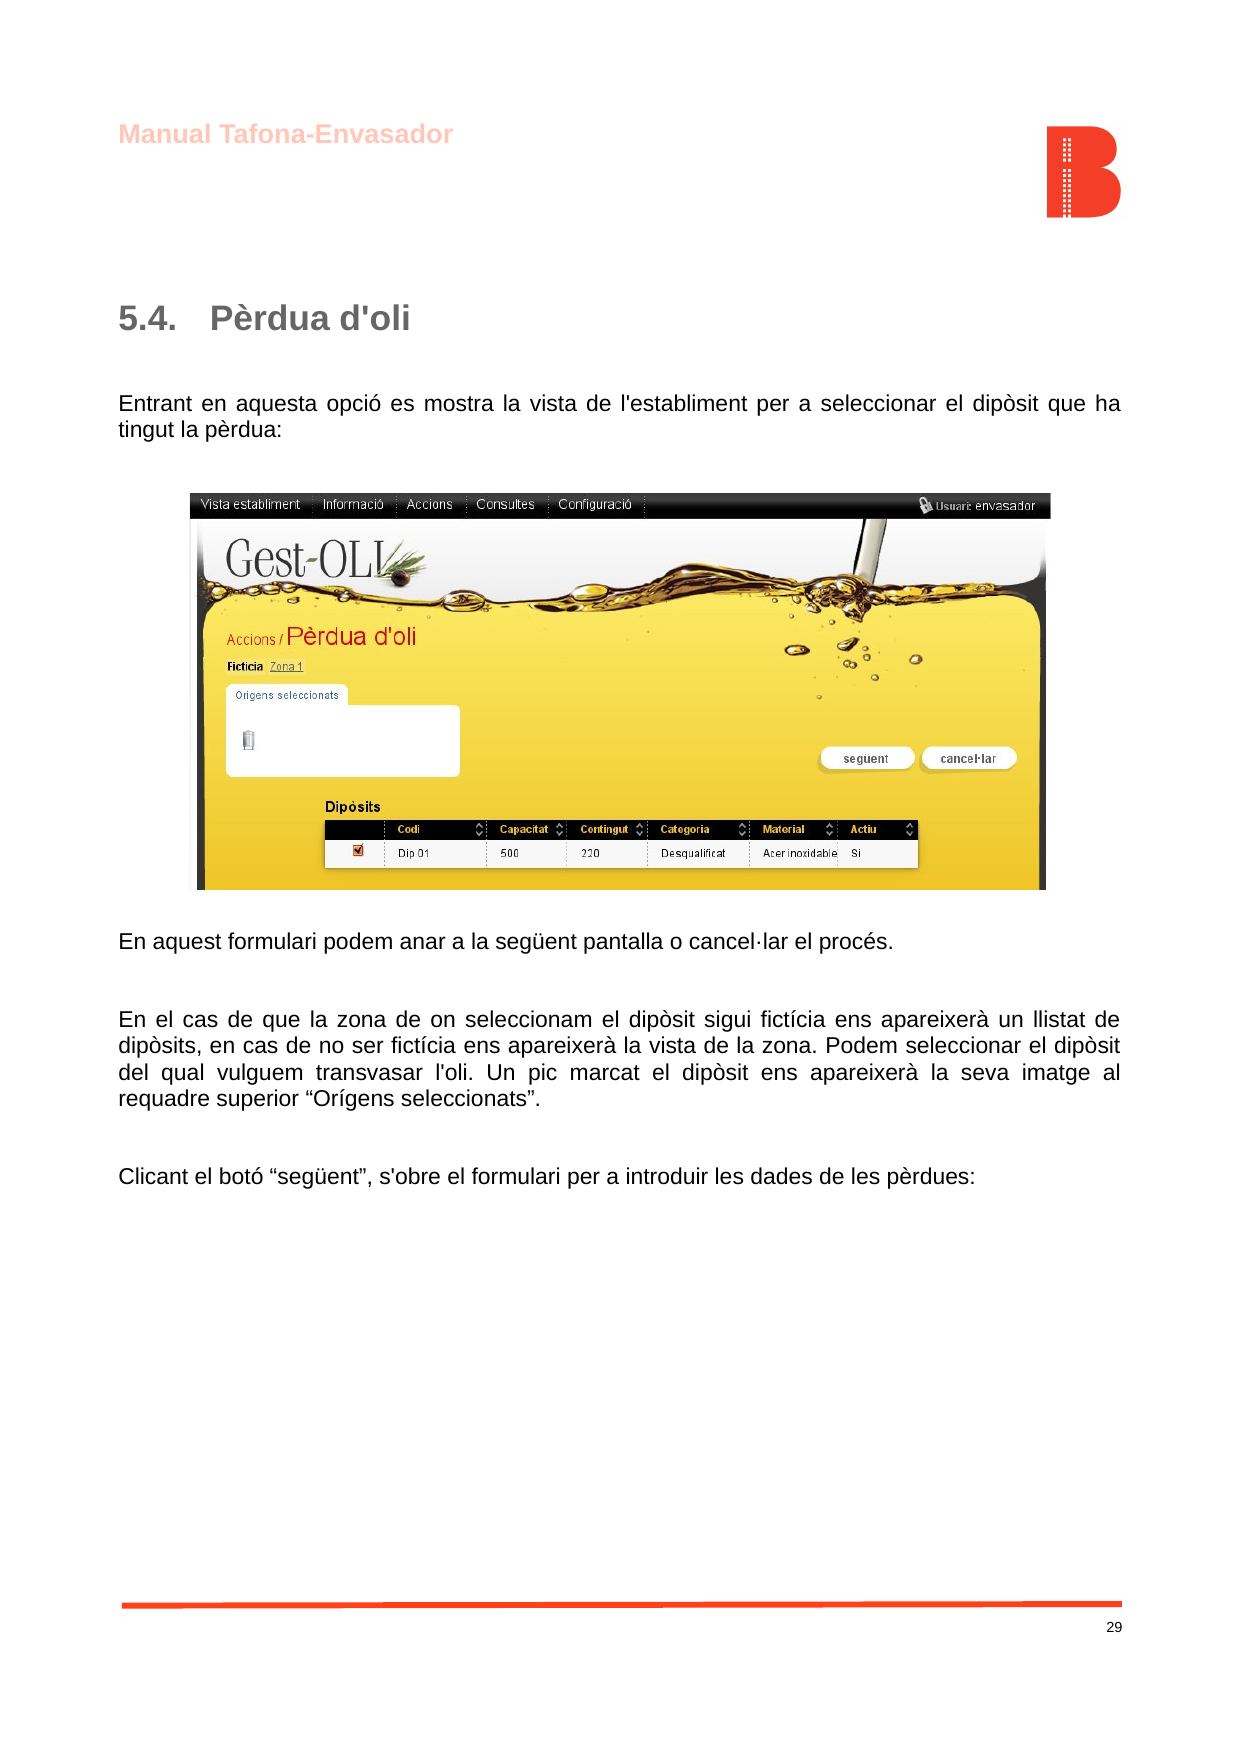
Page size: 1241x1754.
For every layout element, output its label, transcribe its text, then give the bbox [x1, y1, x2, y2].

picture [1036, 124, 1130, 221]
text En aquest formulari podem anar a la següent pantalla o cancel·lar el procés. [118, 928, 1122, 954]
text En el cas de que la zona de on seleccionam el dipòsit sigui fictícia ens apareixerà un llistat de dipòsits, en cas de no ser fictícia ens apareixerà la vista de la zona. Podem seleccionar el dipòsit del qual vulguem transvasar l'oli. Un pic marcat el dipòsit ens apareixerà la seva imatge al requadre superior “Orígens seleccionats”. [118, 1006, 1122, 1111]
text Clicant el botó “següent”, s'obre el formulari per a introduir les dades de les pèrdues: [118, 1163, 1122, 1189]
picture [189, 493, 1051, 890]
text Entrant en aquesta opció es mostra la vista de l'establiment per a seleccionar el dipòsit que ha tingut la pèrdua: [118, 390, 1122, 442]
subtitle Pèrdua d'oli [118, 298, 1122, 338]
